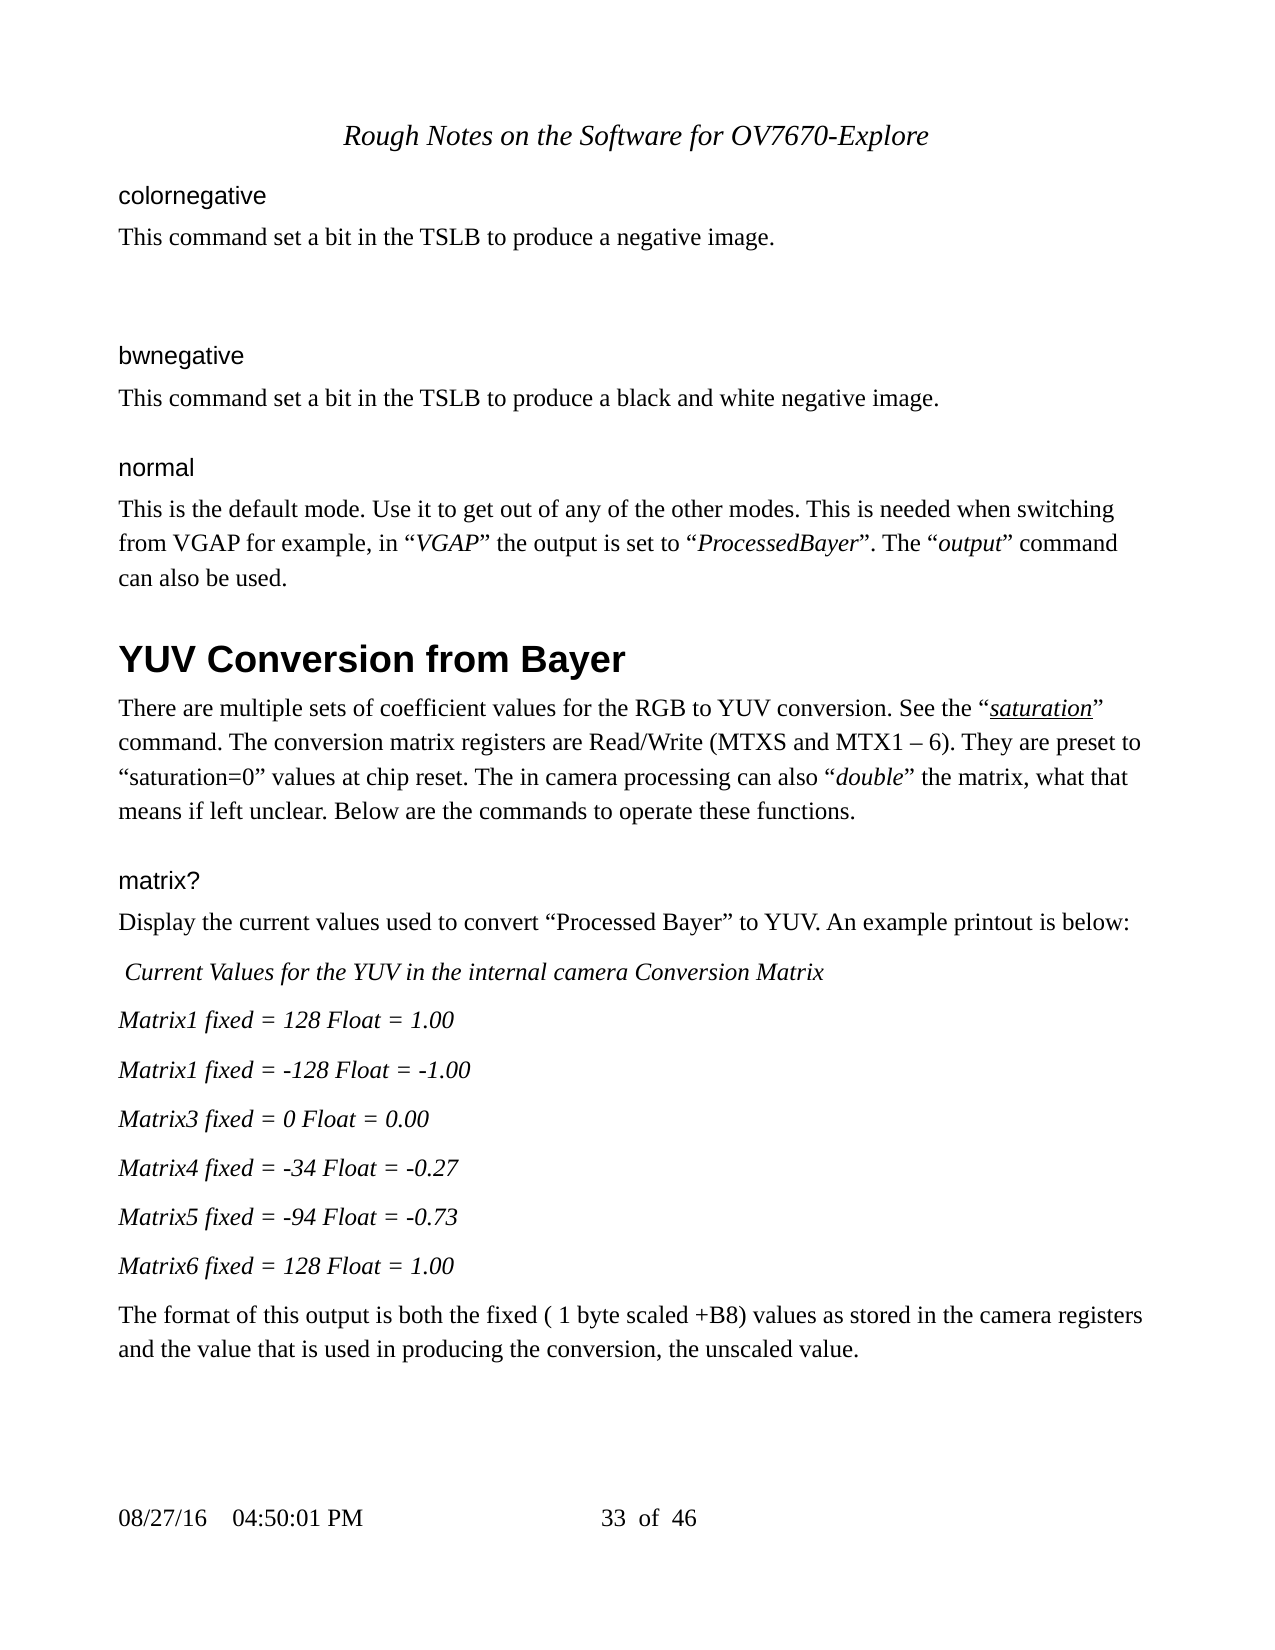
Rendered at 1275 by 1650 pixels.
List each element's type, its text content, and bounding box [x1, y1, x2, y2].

text Matrix5 fixed = -94 Float = -0.73 [118, 1202, 1157, 1231]
subtitle bwnegative [118, 341, 1157, 370]
text Current Values for the YUV in the internal camera Conversion Matrix [118, 957, 1157, 985]
subtitle normal [118, 452, 1157, 481]
text Display the current values used to convert “Processed Bayer” to YUV. An example printout is below: [118, 907, 1157, 936]
subtitle YUV Conversion from Bayer [118, 637, 1157, 680]
text Matrix1 fixed = -128 Float = -1.00 [118, 1055, 1157, 1083]
text This command set a bit in the TSLB to produce a negative image. [118, 222, 1157, 251]
text This is the default mode. Use it to get out of any of the other modes. This is needed when switching from VGAP for example, in “VGAP” the output is set to “ProcessedBayer”. The “output” command can also be used. [118, 494, 1157, 591]
text The format of this output is both the fixed ( 1 byte scaled +B8) values as stored in the camera registers and the value that is used in producing the conversion, the unscaled value. [118, 1300, 1157, 1363]
text There are multiple sets of coefficient values for the RGB to YUV conversion. See the “saturation” command. The conversion matrix registers are Read/Write (MTXS and MTX1 – 6). They are preset to “saturation=0” values at chip reset. The in camera processing can also “double” the matrix, what that means if left unclear. Below are the commands to operate these functions. [118, 693, 1157, 825]
text Matrix3 fixed = 0 Float = 0.00 [118, 1104, 1157, 1132]
text Matrix1 fixed = 128 Float = 1.00 [118, 1006, 1157, 1034]
subtitle matrix? [118, 866, 1157, 895]
text This command set a bit in the TSLB to produce a black and white negative image. [118, 383, 1157, 411]
subtitle colornegative [118, 181, 1157, 210]
text Matrix4 fixed = -34 Float = -0.27 [118, 1153, 1157, 1182]
text Matrix6 fixed = 128 Float = 1.00 [118, 1251, 1157, 1280]
